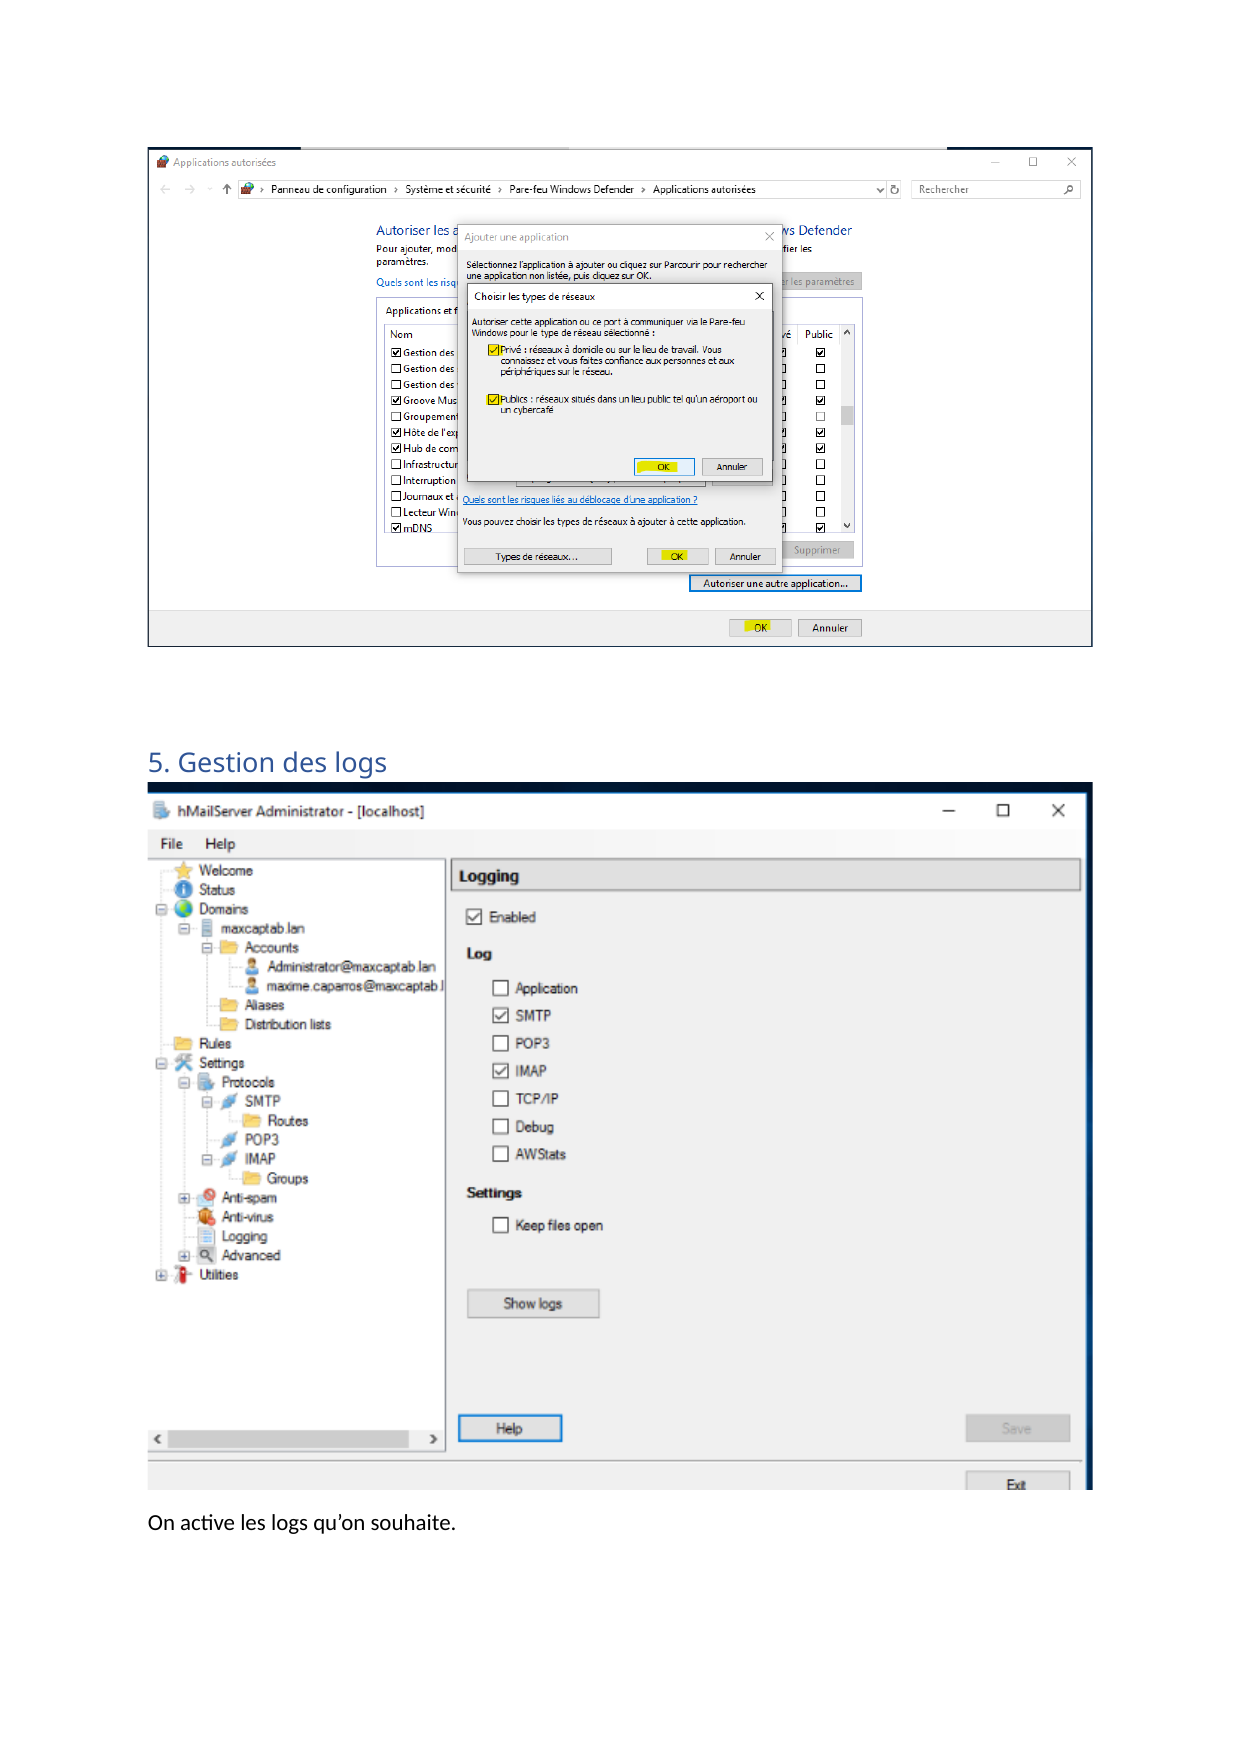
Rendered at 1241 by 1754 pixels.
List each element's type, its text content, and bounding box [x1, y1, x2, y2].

text On active les logs qu’on souhaite. [148, 1508, 1093, 1536]
subtitle 5. Gestion des logs [148, 744, 1093, 781]
